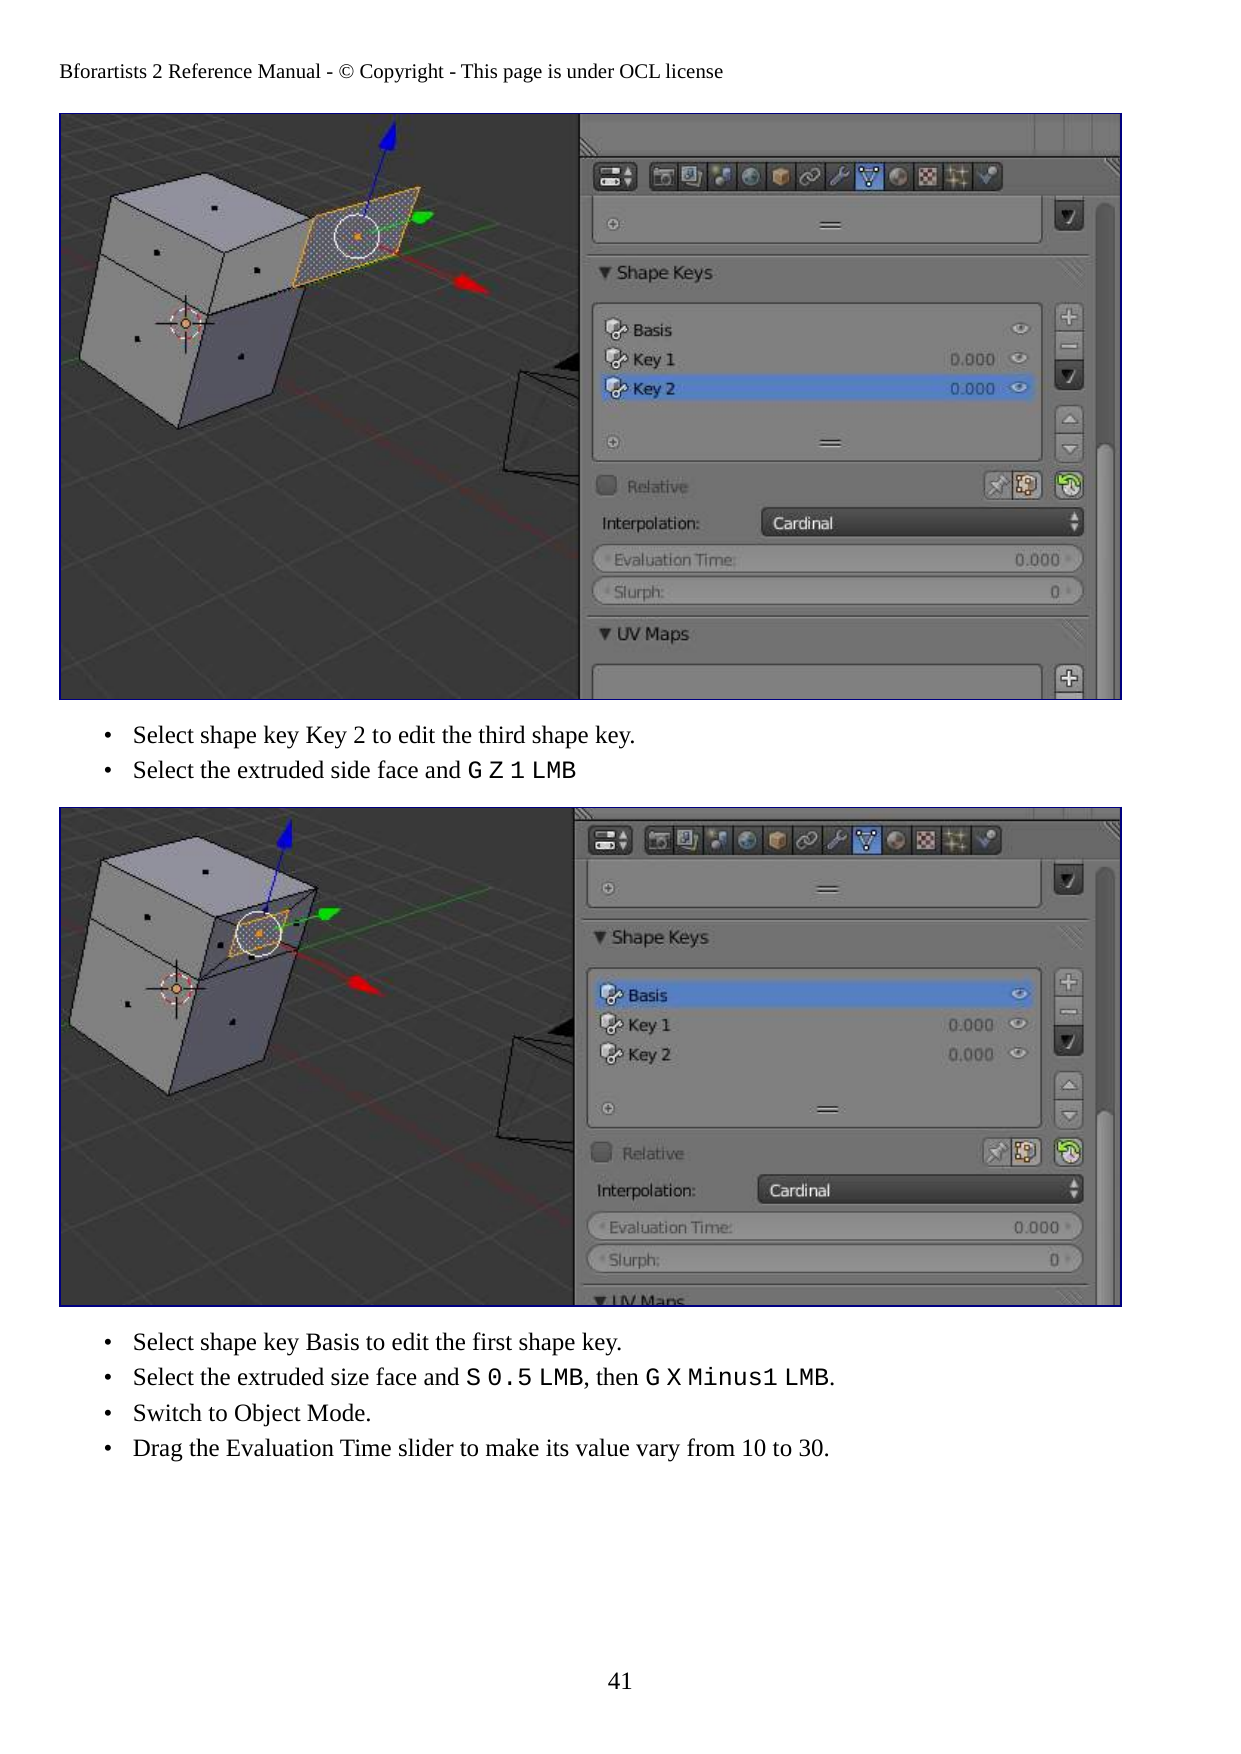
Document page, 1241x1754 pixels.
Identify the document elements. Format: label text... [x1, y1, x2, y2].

picture [61, 114, 1120, 699]
list Select shape key Key 2 to edit the third shape key. [103, 721, 1181, 749]
list Select shape key Basis to edit the first shape key. [103, 1327, 1181, 1356]
list Select the extruded size face and S 0.5 LMB, then G X Minus1 LMB. [103, 1362, 1181, 1392]
list Drag the Evaluation Time slider to make its value vary from 10 to 30. [103, 1433, 1181, 1462]
picture [61, 808, 1120, 1305]
list Select the extruded side face and G Z 1 LMB [103, 755, 1181, 786]
list Switch to Object Mode. [103, 1398, 1181, 1427]
